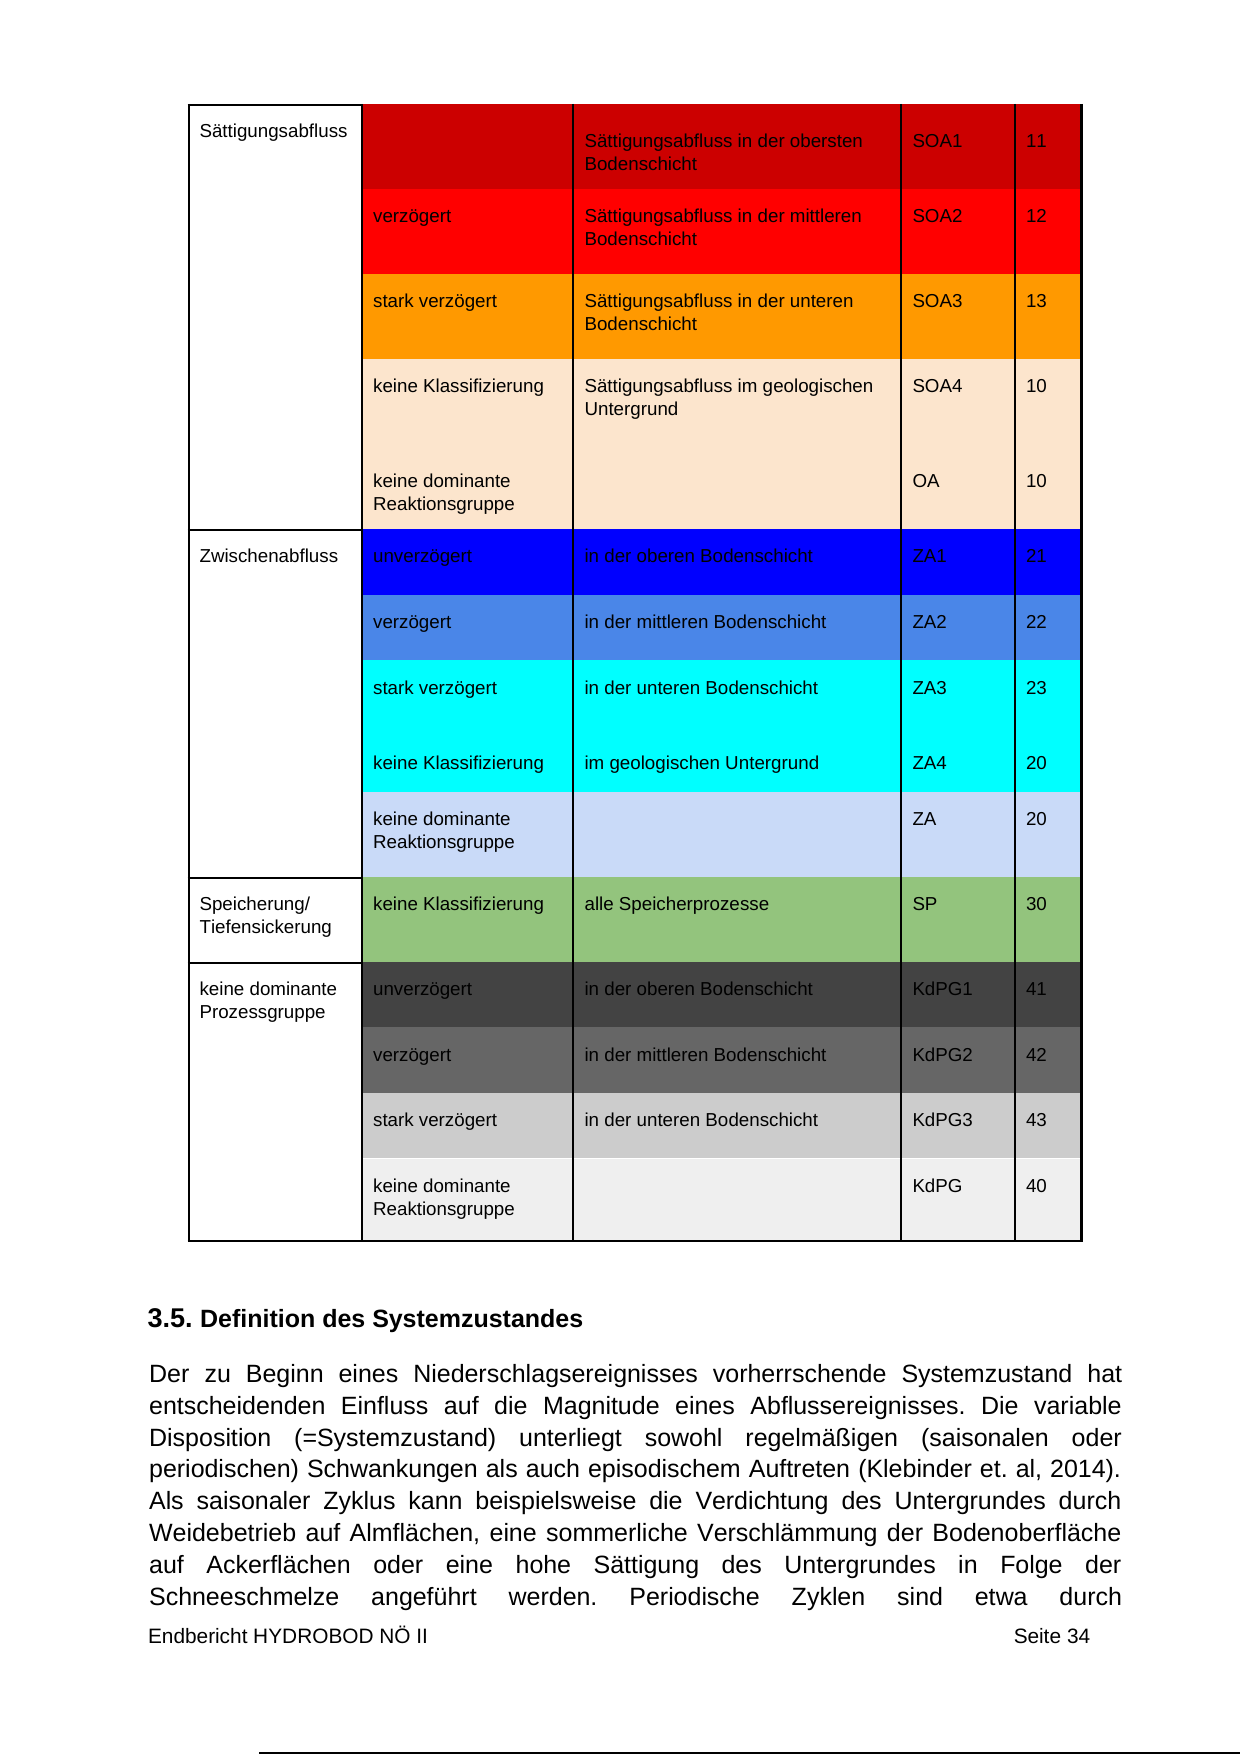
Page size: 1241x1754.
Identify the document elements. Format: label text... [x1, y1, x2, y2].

table_cell SOA3 [902, 283, 1014, 359]
table_cell 30 [1016, 886, 1080, 962]
table_cell Sättigungsabfluss im geologischen Untergrund [574, 368, 900, 444]
table_cell keine dominante Reaktionsgruppe [363, 1168, 572, 1240]
table_cell keine dominante Prozessgruppe [190, 964, 361, 1240]
table_cell [574, 463, 900, 529]
table_cell unverzögert [363, 539, 572, 595]
table_cell [363, 732, 572, 739]
table_cell SP [902, 886, 1014, 962]
table_cell Sättigungsabfluss in der mittleren Bodenschicht [574, 198, 900, 274]
table_cell im geologischen Untergrund [574, 745, 900, 792]
table_cell 21 [1016, 539, 1080, 595]
table_cell verzögert [363, 604, 572, 660]
table_cell unverzögert [363, 971, 572, 1027]
table_cell SOA4 [902, 368, 1014, 444]
table_cell [363, 113, 572, 189]
table_cell ZA4 [902, 745, 1014, 792]
table_cell in der unteren Bodenschicht [574, 670, 900, 726]
table_cell 22 [1016, 604, 1080, 660]
table_cell 42 [1016, 1037, 1080, 1093]
table_cell keine Klassifizierung [363, 368, 572, 444]
table_cell KdPG [902, 1168, 1014, 1240]
table_cell 20 [1016, 745, 1080, 792]
table_cell verzögert [363, 198, 572, 274]
table_cell [574, 110, 900, 116]
table_cell Zwischenabfluss [190, 531, 361, 877]
table_cell alle Speicherprozesse [574, 886, 900, 962]
table_cell 11 [1016, 123, 1080, 189]
table_cell 43 [1016, 1103, 1080, 1158]
table_cell Sättigungsabfluss in der obersten Bodenschicht [574, 123, 900, 189]
table_cell KdPG2 [902, 1037, 1014, 1093]
table_cell [1016, 110, 1080, 116]
table_cell stark verzögert [363, 283, 572, 359]
table_cell OA [902, 463, 1014, 529]
table_cell 10 [1016, 463, 1080, 529]
table_cell keine Klassifizierung [363, 886, 572, 962]
table_cell 40 [1016, 1168, 1080, 1240]
table_cell 23 [1016, 670, 1080, 726]
table_cell [574, 732, 900, 739]
table_cell 20 [1016, 801, 1080, 877]
table_cell KdPG3 [902, 1103, 1014, 1158]
table_cell in der oberen Bodenschicht [574, 971, 900, 1027]
table_cell SOA1 [902, 123, 1014, 189]
table_cell [574, 450, 900, 457]
table_cell stark verzögert [363, 670, 572, 726]
table_cell [902, 110, 1014, 116]
table_cell KdPG1 [902, 971, 1014, 1027]
table_cell ZA2 [902, 604, 1014, 660]
table_cell 10 [1016, 368, 1080, 444]
table_cell Speicherung/ Tiefensickerung [190, 879, 361, 962]
table_cell keine Klassifizierung [363, 745, 572, 792]
table_cell [363, 450, 572, 457]
text Der zu Beginn eines Niederschlagsereignisses vorherrschende Systemzustand hat entscheidenden Einfluss auf die Magnitude eines Abflussereignisses. Die variable Disposition (=Systemzustand) unterliegt sowohl regelmäßigen (saisonalen oder periodischen) Schwankungen als auch episodischem Auftreten (Klebinder et. al, 2014). Als saisonaler Zyklus kann beispielsweise die Verdichtung des Untergrundes durch Weidebetrieb auf Almflächen, eine sommerliche Verschlämmung der Bodenoberfläche auf Ackerflächen oder eine hohe Sättigung des Untergrundes in Folge der Schneeschmelze angeführt werden. Periodische Zyklen sind etwa durch [149, 1359, 1123, 1611]
table_cell ZA1 [902, 539, 1014, 595]
table_cell 12 [1016, 198, 1080, 274]
table_cell in der oberen Bodenschicht [574, 539, 900, 595]
table_cell [902, 732, 1014, 739]
table_cell ZA [902, 801, 1014, 877]
table_cell in der mittleren Bodenschicht [574, 604, 900, 660]
table_cell Sättigungsabfluss [190, 106, 361, 529]
table_cell stark verzögert [363, 1103, 572, 1158]
table_cell [1016, 732, 1080, 739]
table_cell keine dominante Reaktionsgruppe [363, 463, 572, 529]
table_cell [1016, 450, 1080, 457]
table_cell verzögert [363, 1037, 572, 1093]
table_cell [574, 1168, 900, 1240]
table_cell in der unteren Bodenschicht [574, 1103, 900, 1158]
table_cell [574, 801, 900, 877]
table_cell ZA3 [902, 670, 1014, 726]
table_cell in der mittleren Bodenschicht [574, 1037, 900, 1093]
table_cell 41 [1016, 971, 1080, 1027]
table_cell 13 [1016, 283, 1080, 359]
table_cell SOA2 [902, 198, 1014, 274]
table_cell [902, 450, 1014, 457]
subtitle 3.5. Definition des Systemzustandes [147, 1302, 1137, 1333]
table_cell keine dominante Reaktionsgruppe [363, 801, 572, 877]
table_cell Sättigungsabfluss in der unteren Bodenschicht [574, 283, 900, 359]
